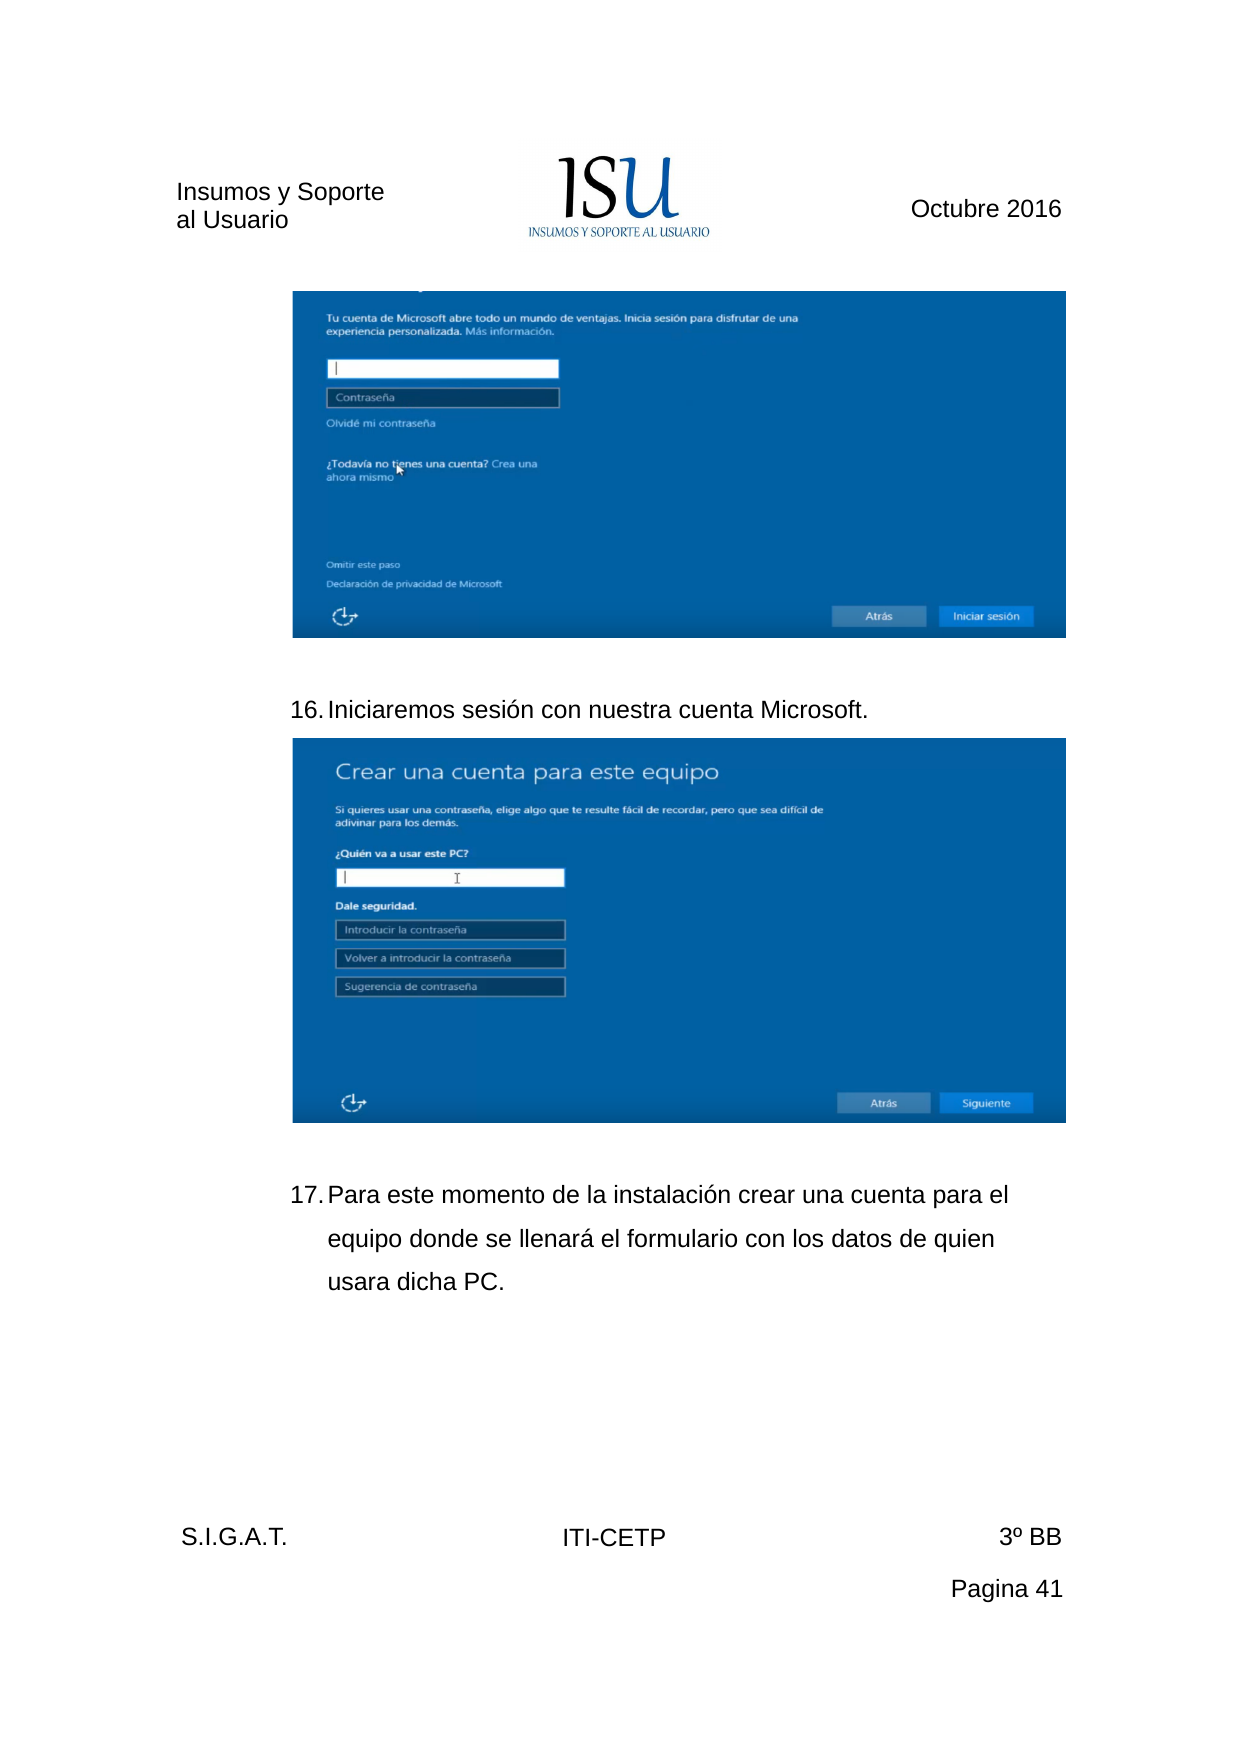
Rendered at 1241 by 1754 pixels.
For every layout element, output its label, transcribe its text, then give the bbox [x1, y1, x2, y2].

list [290, 260, 1063, 288]
list Iniciaremos sesión con nuestra cuenta Microsoft. [290, 695, 1063, 724]
list Para este momento de la instalación crear una cuenta para el equipo donde se llenará el formulario con los datos de quien usara dicha PC. [290, 1180, 1063, 1468]
picture [517, 138, 723, 252]
